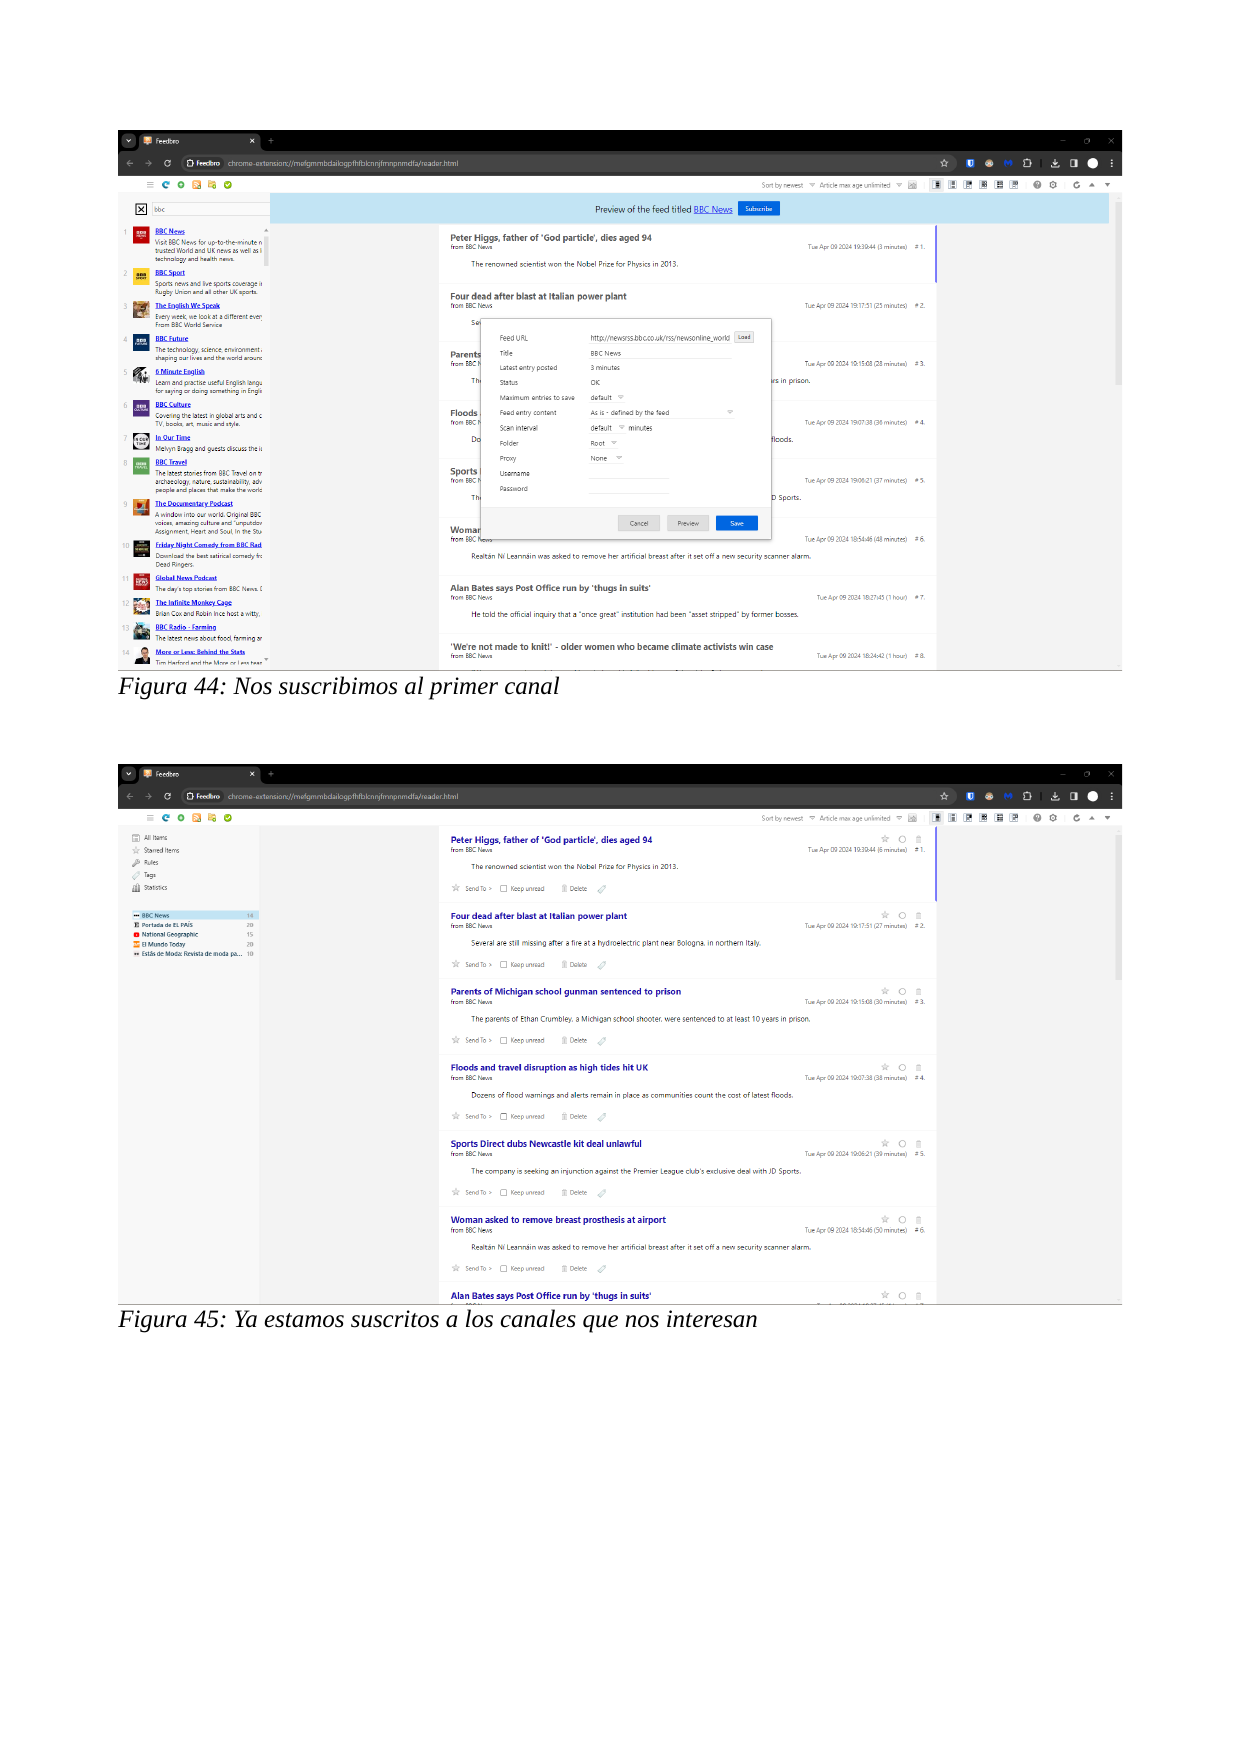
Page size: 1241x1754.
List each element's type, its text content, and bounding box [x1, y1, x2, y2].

text Figura 45: Ya estamos suscritos a los canales que nos interesan [118, 1305, 1122, 1333]
picture [118, 764, 1123, 1305]
text Figura 44: Nos suscribimos al primer canal [118, 671, 1122, 700]
picture [118, 130, 1123, 671]
